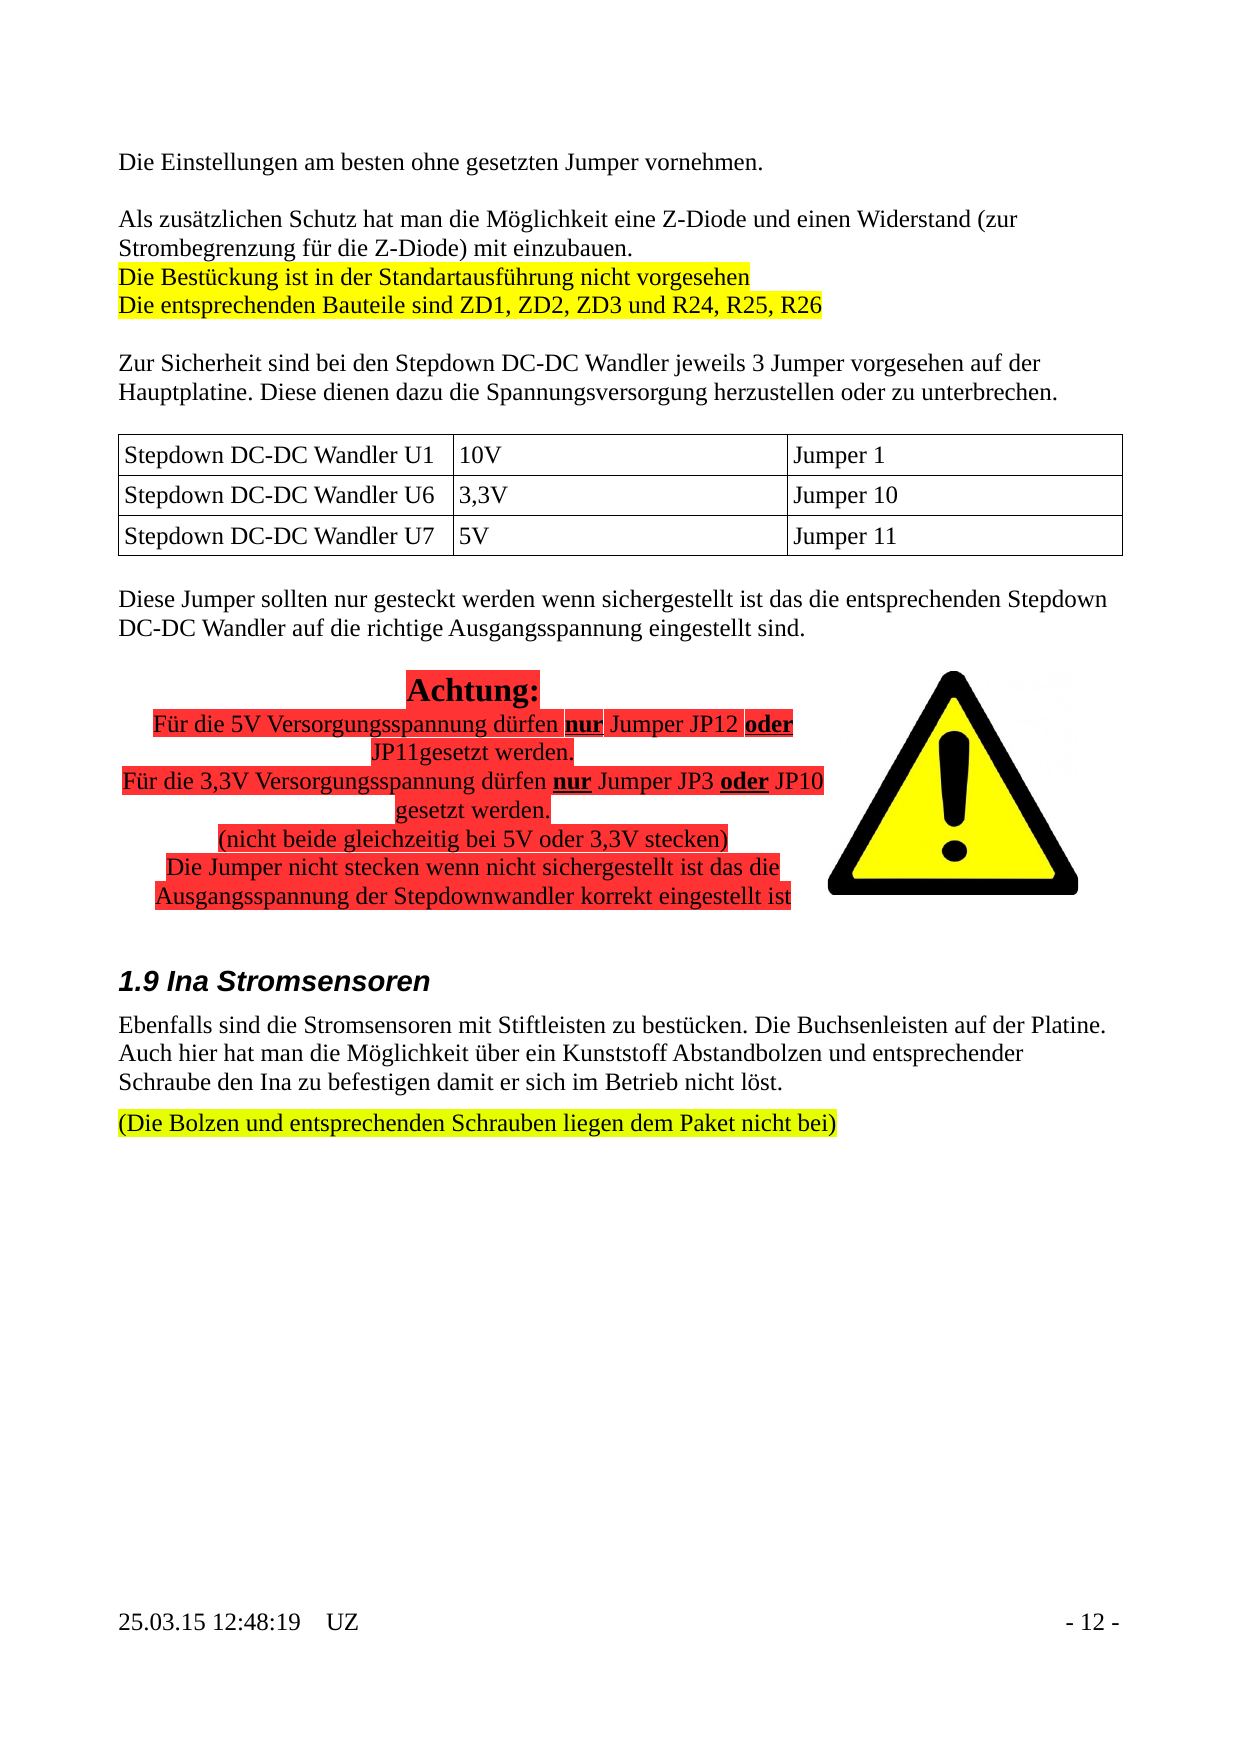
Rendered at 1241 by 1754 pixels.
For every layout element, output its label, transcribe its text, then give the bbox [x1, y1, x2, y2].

text Ebenfalls sind die Stromsensoren mit Stiftleisten zu bestücken. Die Buchsenleisten auf der Platine. Auch hier hat man die Möglichkeit über ein Kunststoff Abstandbolzen und entsprechender Schraube den Ina zu befestigen damit er sich im Betrieb nicht löst. [118, 1010, 1122, 1096]
text [1079, 824, 1122, 852]
table_cell 3,3V [454, 476, 787, 515]
table_header Jumper 1 [788, 435, 1122, 475]
text Diese Jumper sollten nur gesteckt werden wenn sichergestellt ist das die entsprechenden Stepdown DC-DC Wandler auf die richtige Ausgangsspannung eingestellt sind. [118, 584, 1122, 642]
text Die Bestückung ist in der Standartausführung nicht vorgesehen [118, 262, 1122, 291]
subtitle 1.9 Ina Stromsensoren [118, 964, 1122, 997]
picture [827, 671, 1079, 895]
table_cell 5V [454, 516, 787, 555]
text [1079, 709, 1122, 766]
text [1079, 766, 1122, 824]
table_header Stepdown DC-DC Wandler U1 [119, 435, 453, 475]
text Als zusätzlichen Schutz hat man die Möglichkeit eine Z-Diode und einen Widerstand (zur Strombegrenzung für die Z-Diode) mit einzubauen. [118, 204, 1122, 262]
text Die Einstellungen am besten ohne gesetzten Jumper vornehmen. [118, 147, 1122, 176]
table_header 10V [454, 435, 787, 475]
text Die entsprechenden Bauteile sind ZD1, ZD2, ZD3 und R24, R25, R26 [118, 291, 1122, 319]
text (Die Bolzen und entsprechenden Schrauben liegen dem Paket nicht bei) [118, 1108, 1122, 1137]
text Für die 3,3V Versorgungsspannung dürfen nur Jumper JP3 oder JP10 gesetzt werden. [118, 766, 827, 824]
text Die Jumper nicht stecken wenn nicht sichergestellt ist das die Ausgangsspannung der Stepdownwandler korrekt eingestellt ist [118, 852, 1122, 910]
text Achtung: [118, 670, 1122, 709]
text Zur Sicherheit sind bei den Stepdown DC-DC Wandler jeweils 3 Jumper vorgesehen auf der Hauptplatine. Diese dienen dazu die Spannungsversorgung herzustellen oder zu unterbrechen. [118, 348, 1122, 406]
text Für die 5V Versorgungsspannung dürfen nur Jumper JP12 oder JP11gesetzt werden. [118, 709, 827, 766]
table_cell Jumper 11 [788, 516, 1122, 555]
table_cell Stepdown DC-DC Wandler U7 [119, 516, 453, 555]
table_cell Jumper 10 [788, 476, 1122, 515]
table_cell Stepdown DC-DC Wandler U6 [119, 476, 453, 515]
text (nicht beide gleichzeitig bei 5V oder 3,3V stecken) [118, 824, 827, 852]
